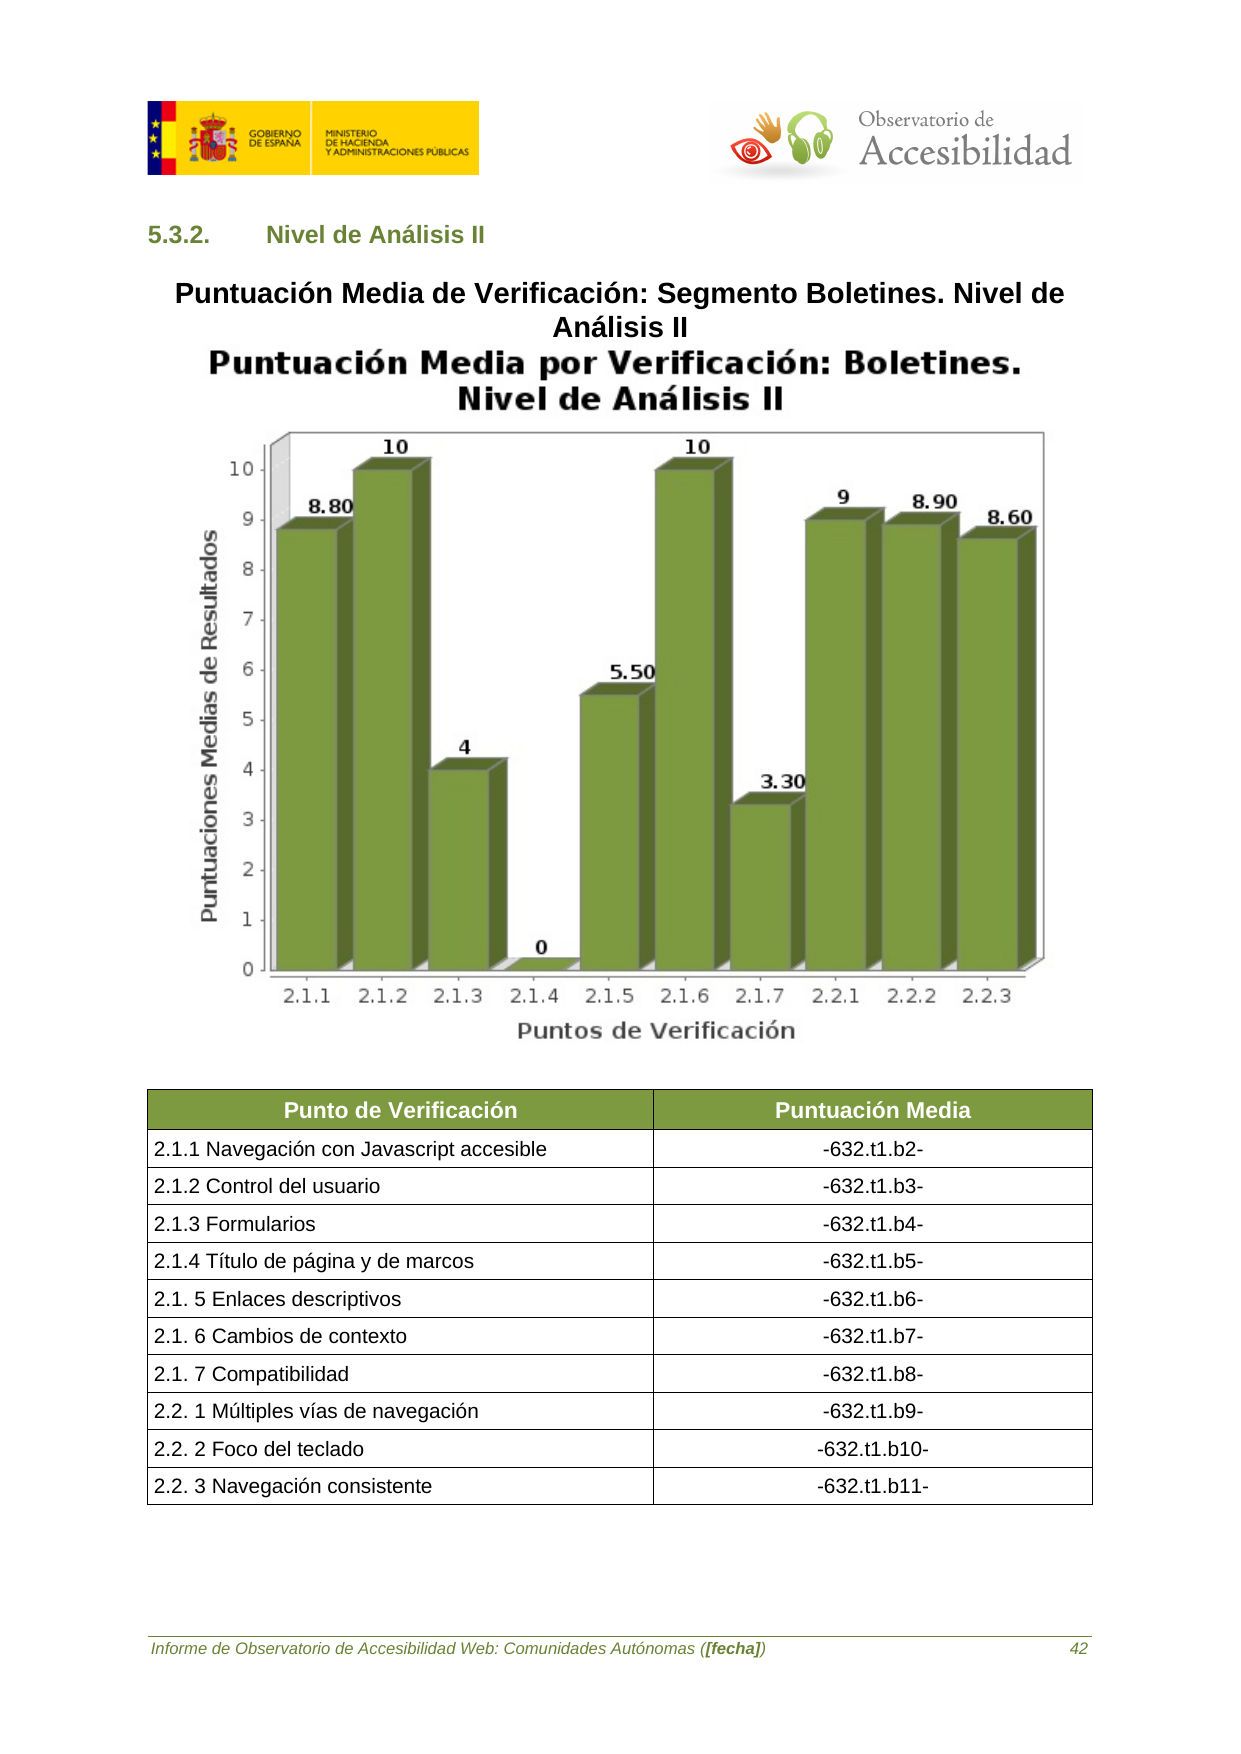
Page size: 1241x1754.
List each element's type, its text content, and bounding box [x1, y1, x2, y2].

picture [178, 343, 1062, 1053]
table_cell 2.1.1 Navegación con Javascript accesible [148, 1130, 653, 1167]
table_cell 2.2. 1 Múltiples vías de navegación [148, 1393, 653, 1429]
table_cell 2.2. 2 Foco del teclado [148, 1430, 653, 1467]
table_cell -632.t1.b4- [654, 1205, 1092, 1242]
table_cell -632.t1.b10- [654, 1430, 1092, 1467]
table_cell 2.1.4 Título de página y de marcos [148, 1243, 653, 1279]
picture [710, 102, 1086, 185]
table_cell -632.t1.b11- [654, 1468, 1092, 1504]
table_cell -632.t1.b6- [654, 1280, 1092, 1317]
table_cell -632.t1.b9- [654, 1393, 1092, 1429]
picture [147, 101, 479, 175]
text Puntuación Media de Verificación: Segmento Boletines. Nivel de Análisis II [148, 276, 1092, 343]
table_cell 2.2. 3 Navegación consistente [148, 1468, 653, 1504]
subtitle Nivel de Análisis II [148, 220, 1092, 248]
table_cell 2.1. 5 Enlaces descriptivos [148, 1280, 653, 1317]
table_cell 2.1.3 Formularios [148, 1205, 653, 1242]
table_cell -632.t1.b8- [654, 1355, 1092, 1392]
table_cell -632.t1.b5- [654, 1243, 1092, 1279]
table_header Punto de Verificación [148, 1090, 653, 1129]
table_cell -632.t1.b2- [654, 1130, 1092, 1167]
table_cell 2.1. 7 Compatibilidad [148, 1355, 653, 1392]
table_cell 2.1. 6 Cambios de contexto [148, 1318, 653, 1354]
table_cell -632.t1.b3- [654, 1168, 1092, 1204]
table_cell -632.t1.b7- [654, 1318, 1092, 1354]
table_header Puntuación Media [654, 1090, 1092, 1129]
table_cell 2.1.2 Control del usuario [148, 1168, 653, 1204]
